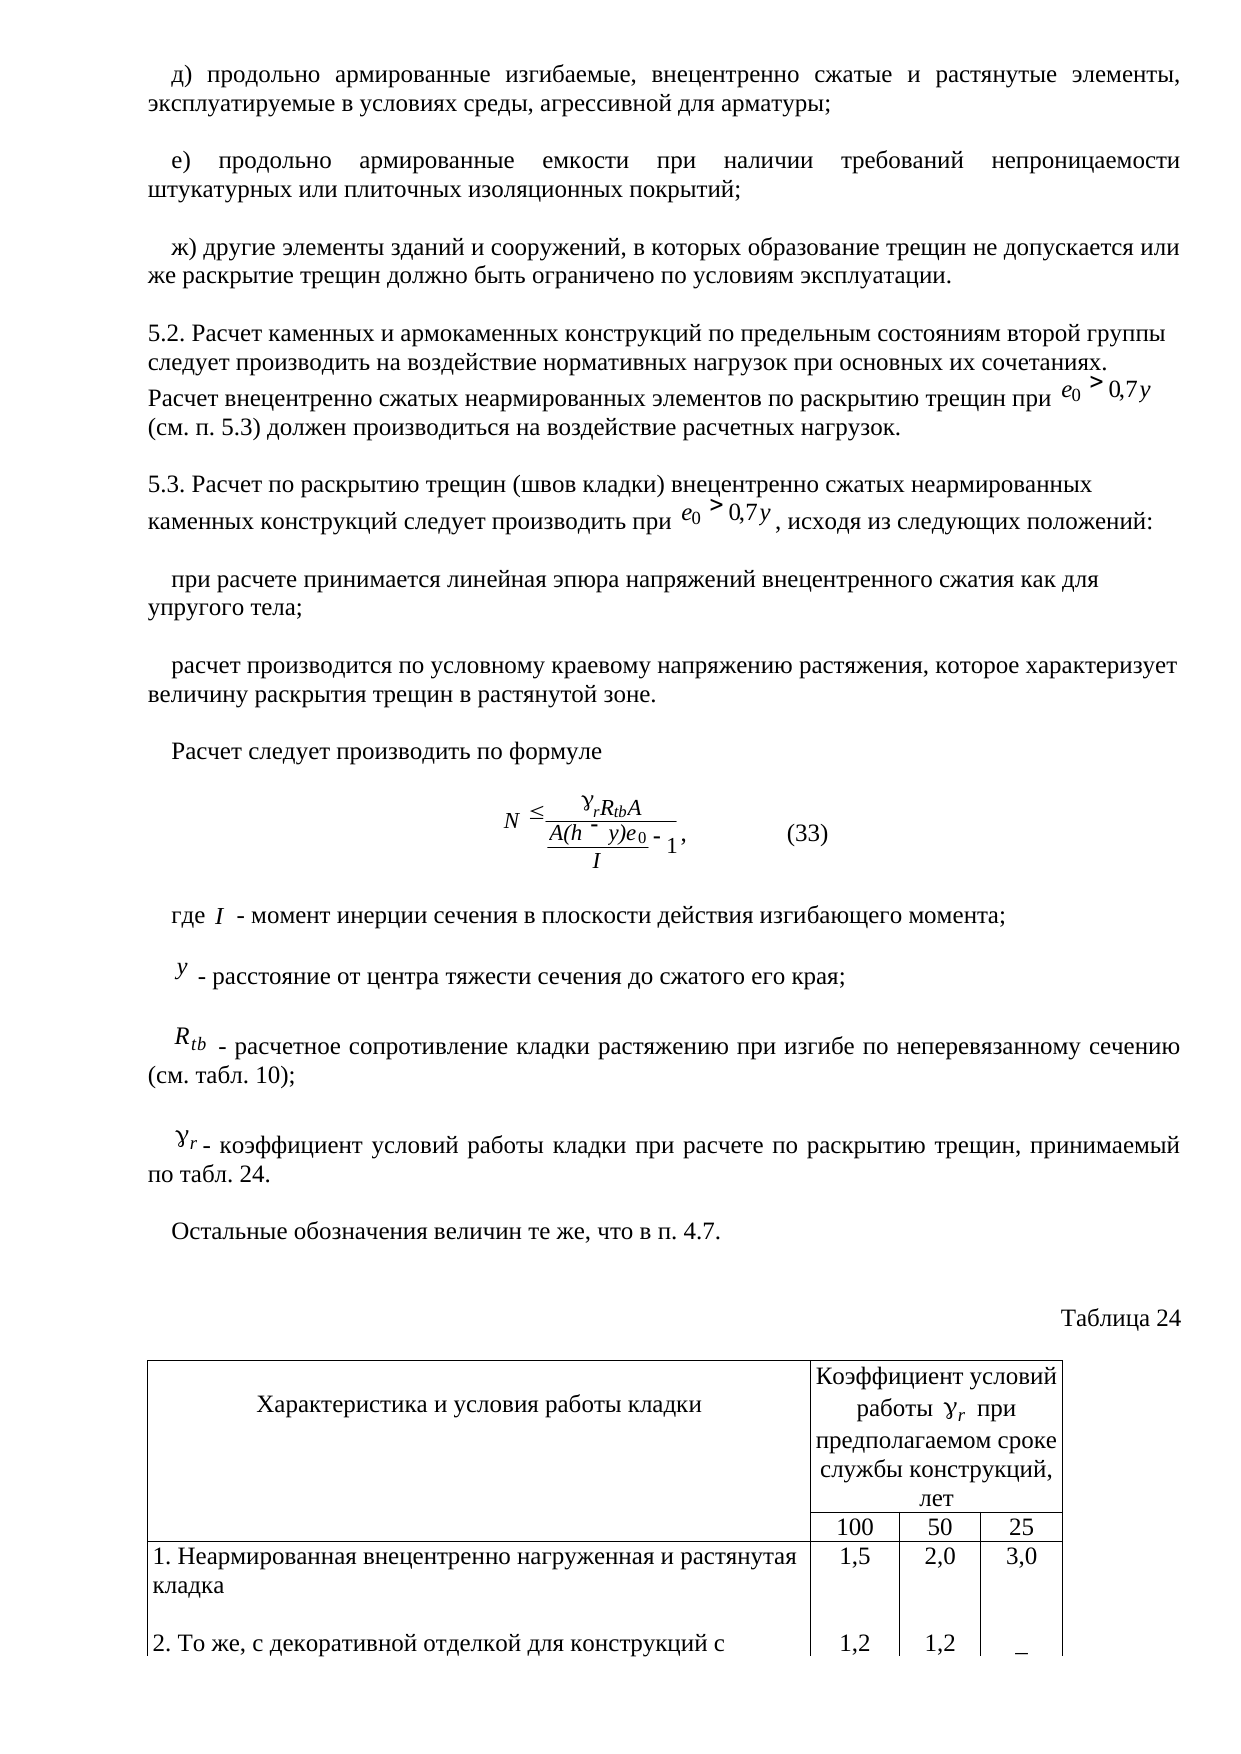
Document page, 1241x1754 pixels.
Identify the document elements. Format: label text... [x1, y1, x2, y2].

table_header Коэффициент условий работы при предполагаемом сроке службы конструкций, лет [811, 1361, 1062, 1512]
table_cell 2,0 [900, 1542, 980, 1628]
table_cell 1,5 [811, 1542, 899, 1628]
text где - момент инерции сечения в плоскости действия изгибающего момента; [148, 901, 1181, 929]
text - расстояние от центра тяжести сечения до сжатого его края; [148, 958, 1181, 990]
text при расчете принимается линейная эпюра напряжений внецентренного сжатия как для упругого тела; [148, 564, 1181, 621]
text е) продольно армированные емкости при наличии требований непроницаемости штукатурных или плиточных изоляционных покрытий; [148, 145, 1181, 203]
text - расчетное сопротивление кладки растяжению при изгибе по неперевязанному сечению (см. табл. 10); [148, 1019, 1181, 1089]
table_cell 1,2 [900, 1628, 980, 1656]
table_cell 1. Неармированная внецентренно нагруженная и растянутая кладка [148, 1542, 810, 1628]
table_cell 50 [900, 1513, 980, 1541]
table_cell 100 [811, 1513, 899, 1541]
table_header #G0 Характеристика и условия работы кладки [148, 1361, 810, 1512]
text 5.2. Расчет каменных и армокаменных конструкций по предельным состояниям второй группы следует производить на воздействие нормативных нагрузок при основных их сочетаниях. Расчет внецентренно сжатых неармированных элементов по раскрытию трещин при (см. п. 5.3) должен производиться на воздействие расчетных нагрузок. [148, 318, 1181, 441]
table_cell 25 [981, 1513, 1062, 1541]
table_cell 3,0 [981, 1542, 1062, 1628]
table_cell _ [981, 1628, 1062, 1656]
text Остальные обозначения величин те же, что в п. 4.7. [148, 1216, 1181, 1245]
text расчет производится по условному краевому напряжению растяжения, которое характеризует величину раскрытия трещин в растянутой зоне. [148, 650, 1181, 707]
table_cell 1,2 [811, 1628, 899, 1656]
table_cell 2. То же, с декоративной отделкой для конструкций с [148, 1628, 810, 1656]
text ж) другие элементы зданий и сооружений, в которых образование трещин не допускается или же раскрытие трещин должно быть ограничено по условиям эксплуатации. [148, 232, 1181, 289]
text - коэффициент условий работы кладки при расчете по раскрытию трещин, принимаемый по табл. 24. [148, 1118, 1181, 1188]
text Расчет следует производить по формуле [148, 736, 1181, 765]
text д) продольно армированные изгибаемые, внецентренно сжатые и растянутые элементы, эксплуатируемые в условиях среды, агрессивной для арматуры; [148, 59, 1181, 117]
text , (33) [148, 794, 1181, 872]
table_cell [148, 1512, 810, 1541]
text 5.3. Расчет по раскрытию трещин (швов кладки) внецентренно сжатых неармированных каменных конструкций следует производить при , исходя из следующих положений: [148, 469, 1181, 535]
text Таблица 24 [148, 1303, 1181, 1331]
